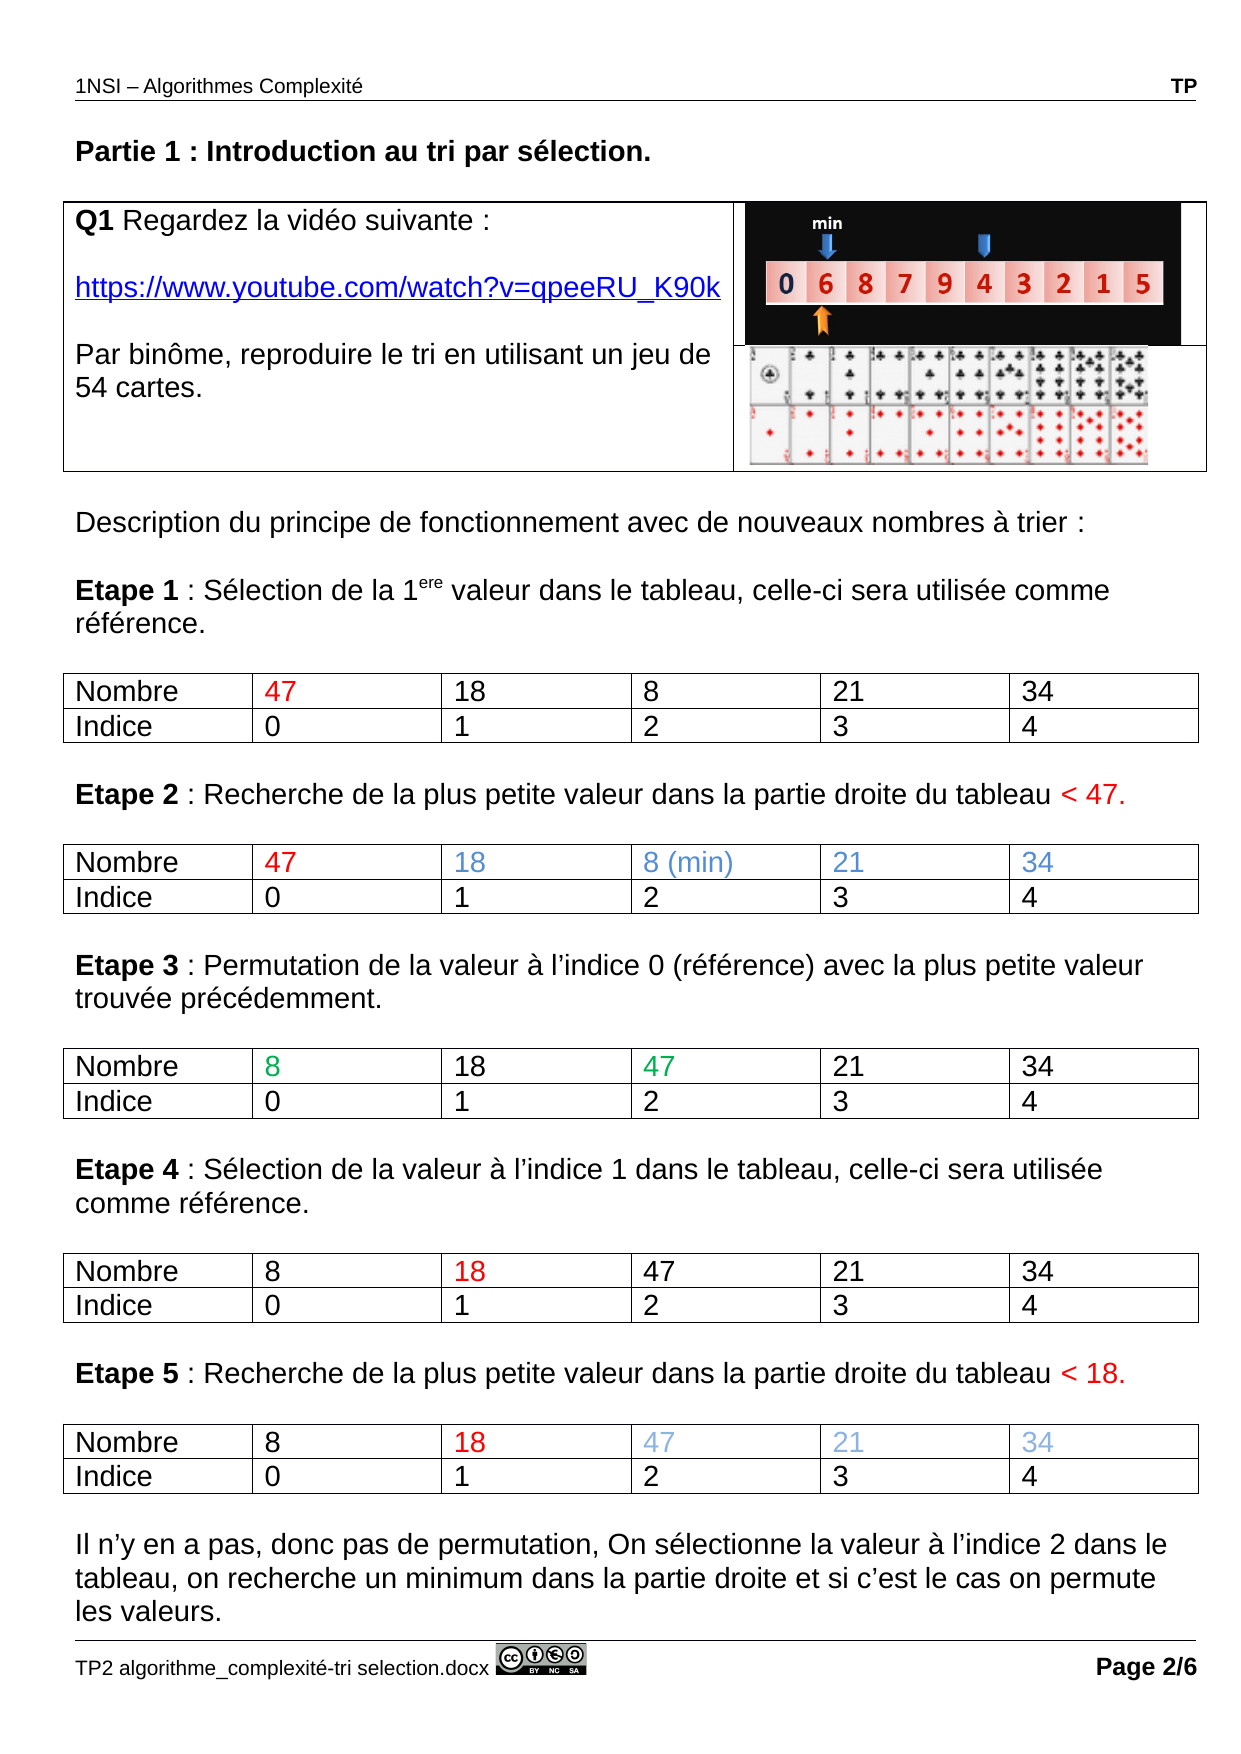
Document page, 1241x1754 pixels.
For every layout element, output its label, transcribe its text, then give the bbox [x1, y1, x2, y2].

table_header 34 [1010, 1425, 1198, 1458]
table_cell 1 [442, 709, 631, 742]
table_cell 3 [821, 709, 1009, 742]
table_header 47 [253, 845, 441, 878]
table_header 47 [632, 1049, 820, 1083]
text Etape 2 : Recherche de la plus petite valeur dans la partie droite du tableau < 47. [75, 777, 1196, 810]
text Etape 1 : Sélection de la 1ere valeur dans le tableau, celle-ci sera utilisée comme référence. [75, 572, 1196, 639]
table_cell 2 [632, 1288, 820, 1322]
table_cell 0 [253, 1288, 441, 1322]
text Il n’y en a pas, donc pas de permutation, On sélectionne la valeur à l’indice 2 dans le tableau, on recherche un minimum dans la partie droite et si c’est le cas on permute les valeurs. [75, 1527, 1196, 1628]
text Etape 4 : Sélection de la valeur à l’indice 1 dans le tableau, celle-ci sera utilisée comme référence. [75, 1152, 1196, 1219]
table_header 34 [1010, 1049, 1198, 1083]
table_cell Indice [64, 1459, 252, 1493]
table_header 34 [1010, 674, 1198, 708]
table_cell Indice [64, 1084, 252, 1117]
table_cell 4 [1010, 1084, 1198, 1117]
table_header Nombre [64, 845, 252, 878]
table_header 8 (min) [632, 845, 820, 878]
table_header 47 [632, 1254, 820, 1287]
table_header 21 [821, 1049, 1009, 1083]
table_cell Indice [64, 709, 252, 742]
table_header Q1 Regardez la vidéo suivante : https://www.youtube.com/watch?v=qpeeRU_K90k Par binôme, reproduire le tri en utilisant un jeu de 54 cartes. [64, 203, 733, 471]
table_header 47 [253, 674, 441, 708]
text Etape 3 : Permutation de la valeur à l’indice 0 (référence) avec la plus petite valeur trouvée précédemment. [75, 948, 1196, 1015]
table_cell Indice [64, 1288, 252, 1322]
table_cell 4 [1010, 880, 1198, 913]
table_header 34 [1010, 845, 1198, 878]
table_header 18 [442, 1425, 631, 1458]
table_cell 0 [253, 880, 441, 913]
table_cell 4 [1010, 1288, 1198, 1322]
table_header Nombre [64, 674, 252, 708]
table_header Nombre [64, 1425, 252, 1458]
table_cell 2 [632, 709, 820, 742]
text Etape 5 : Recherche de la plus petite valeur dans la partie droite du tableau < 18. [75, 1356, 1196, 1390]
table_cell 2 [632, 1459, 820, 1493]
table_cell 3 [821, 1459, 1009, 1493]
table_header Nombre [64, 1049, 252, 1083]
table_cell 1 [442, 1084, 631, 1117]
table_header 21 [821, 674, 1009, 708]
table_header 21 [821, 1425, 1009, 1458]
table_cell 4 [1010, 1459, 1198, 1493]
table_header 21 [821, 845, 1009, 878]
table_header 18 [442, 1254, 631, 1287]
table_cell Indice [64, 880, 252, 913]
table_cell 1 [442, 880, 631, 913]
picture [495, 1643, 587, 1675]
table_cell 0 [253, 1459, 441, 1493]
table_cell 3 [821, 880, 1009, 913]
text Partie 1 : Introduction au tri par sélection. [75, 134, 1196, 168]
table_header [734, 203, 745, 345]
table_cell 3 [821, 1084, 1009, 1117]
table_cell 4 [1010, 709, 1198, 742]
table_cell 2 [632, 880, 820, 913]
table_header 34 [1010, 1254, 1198, 1287]
table_header 18 [442, 674, 631, 708]
table_cell 1 [442, 1459, 631, 1493]
table_cell 0 [253, 709, 441, 742]
table_header 8 [253, 1254, 441, 1287]
table_cell 2 [632, 1084, 820, 1117]
table_header Nombre [64, 1254, 252, 1287]
table_header 21 [821, 1254, 1009, 1287]
table_header 18 [442, 845, 631, 878]
table_header 47 [632, 1425, 820, 1458]
table_cell 0 [253, 1084, 441, 1117]
table_header [1182, 203, 1206, 345]
table_header 8 [632, 674, 820, 708]
table_header 8 [253, 1049, 441, 1083]
table_cell 1 [442, 1288, 631, 1322]
table_cell [734, 346, 1206, 471]
table_header 8 [253, 1425, 441, 1458]
table_cell 3 [821, 1288, 1009, 1322]
table_header 18 [442, 1049, 631, 1083]
text Description du principe de fonctionnement avec de nouveaux nombres à trier : [75, 505, 1196, 539]
